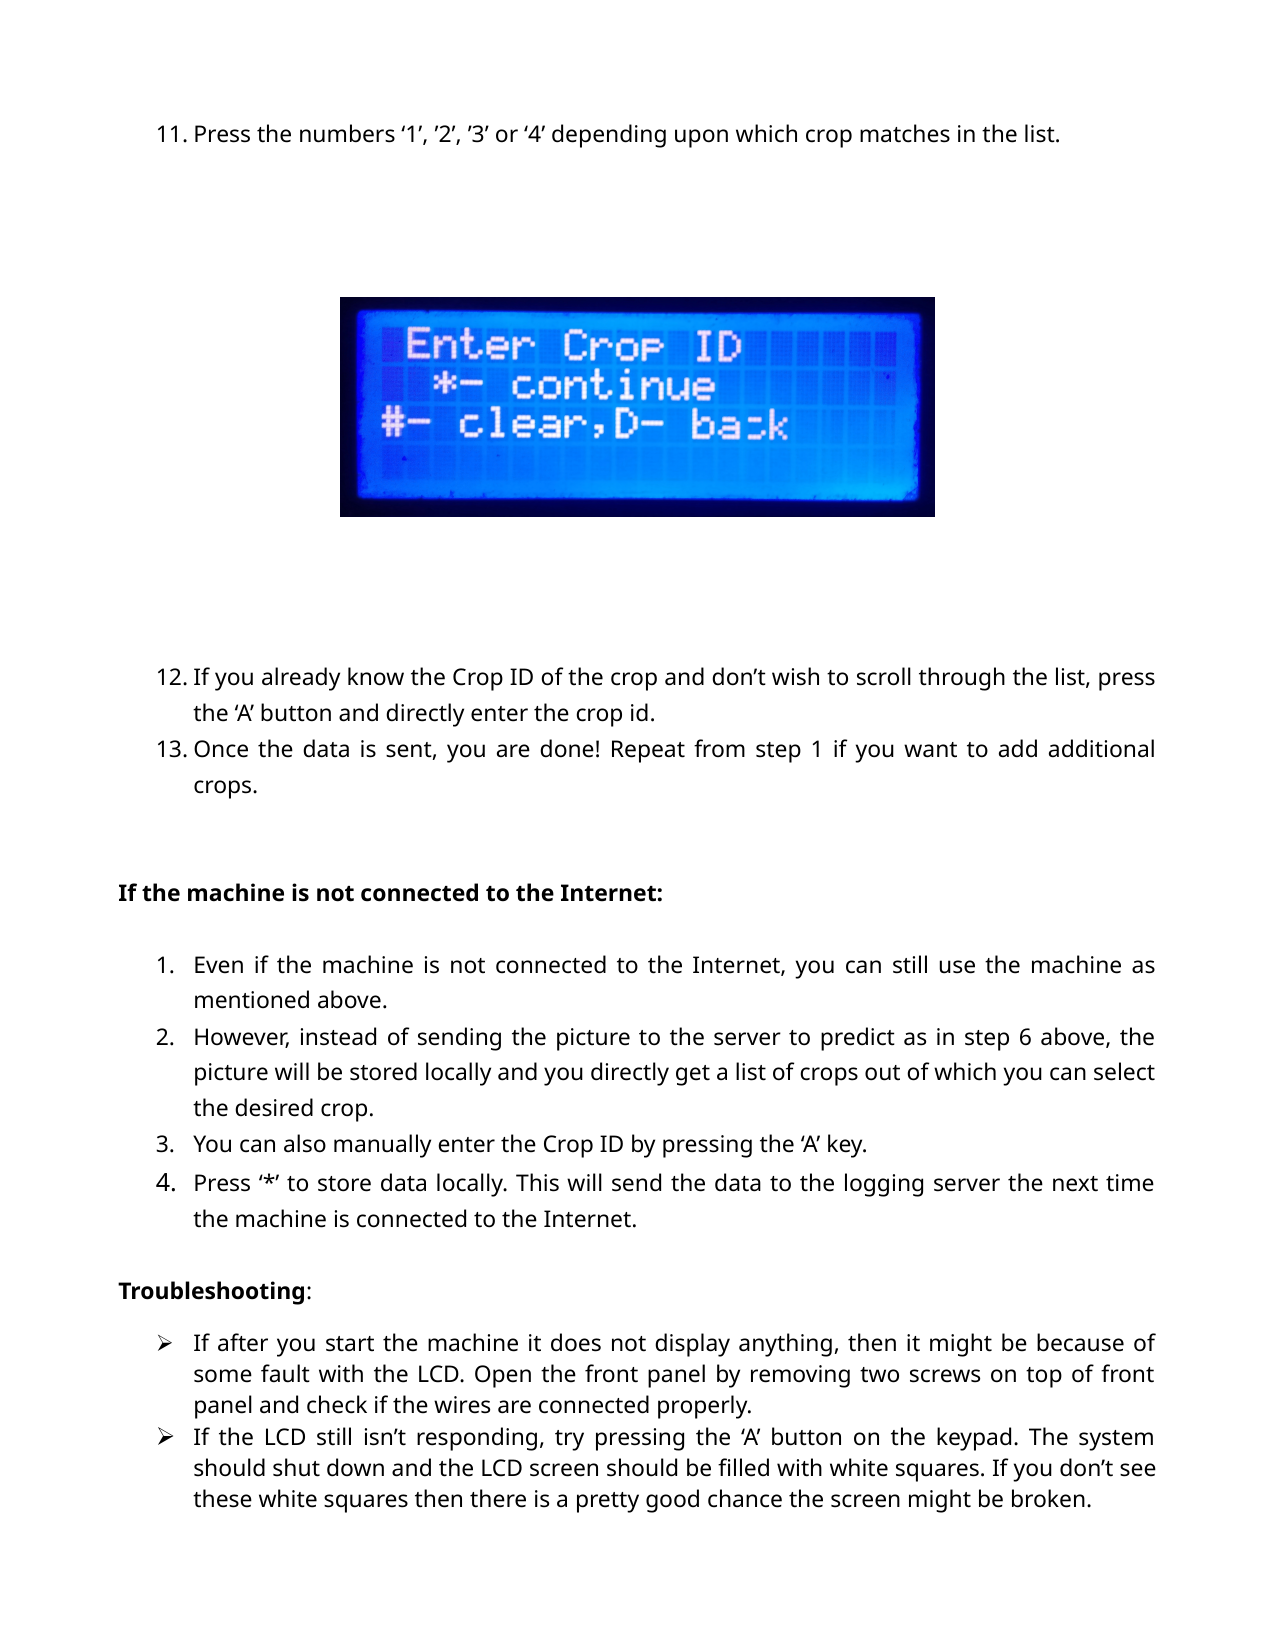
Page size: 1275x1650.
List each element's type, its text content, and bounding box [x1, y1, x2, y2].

list If the LCD still isn’t responding, try pressing the ‘A’ button on the keypad. The system should shut down and the LCD screen should be filled with white squares. If you don’t see these white squares then there is a pretty good chance the screen might be broken. [156, 1421, 1157, 1514]
list Press the numbers ‘1’, ’2’, ’3’ or ‘4’ depending upon which crop matches in the list. [156, 118, 1157, 149]
list If after you start the machine it does not display anything, then it might be because of some fault with the LCD. Open the front panel by removing two screws on top of front panel and check if the wires are connected properly. [156, 1327, 1157, 1421]
list Once the data is sent, you are done! Repeat from step 1 if you want to add additional crops. [156, 733, 1157, 800]
list Press ‘*’ to store data locally. This will send the data to the logging server the next time the machine is connected to the Internet. [156, 1164, 1157, 1234]
text Troubleshooting: [118, 1275, 1157, 1306]
list You can also manually enter the Crop ID by pressing the ‘A’ key. [156, 1128, 1157, 1159]
list Even if the machine is not connected to the Internet, you can still use the machine as mentioned above. [156, 948, 1157, 1016]
picture [340, 297, 935, 517]
list However, instead of sending the picture to the server to predict as in step 6 above, the picture will be stored locally and you directly get a list of crops out of which you can select the desired crop. [156, 1020, 1157, 1123]
list If you already know the Crop ID of the crop and don’t wish to scroll through the list, press the ‘A’ button and directly enter the crop id. [156, 661, 1157, 728]
text If the machine is not connected to the Internet: [118, 877, 1157, 908]
